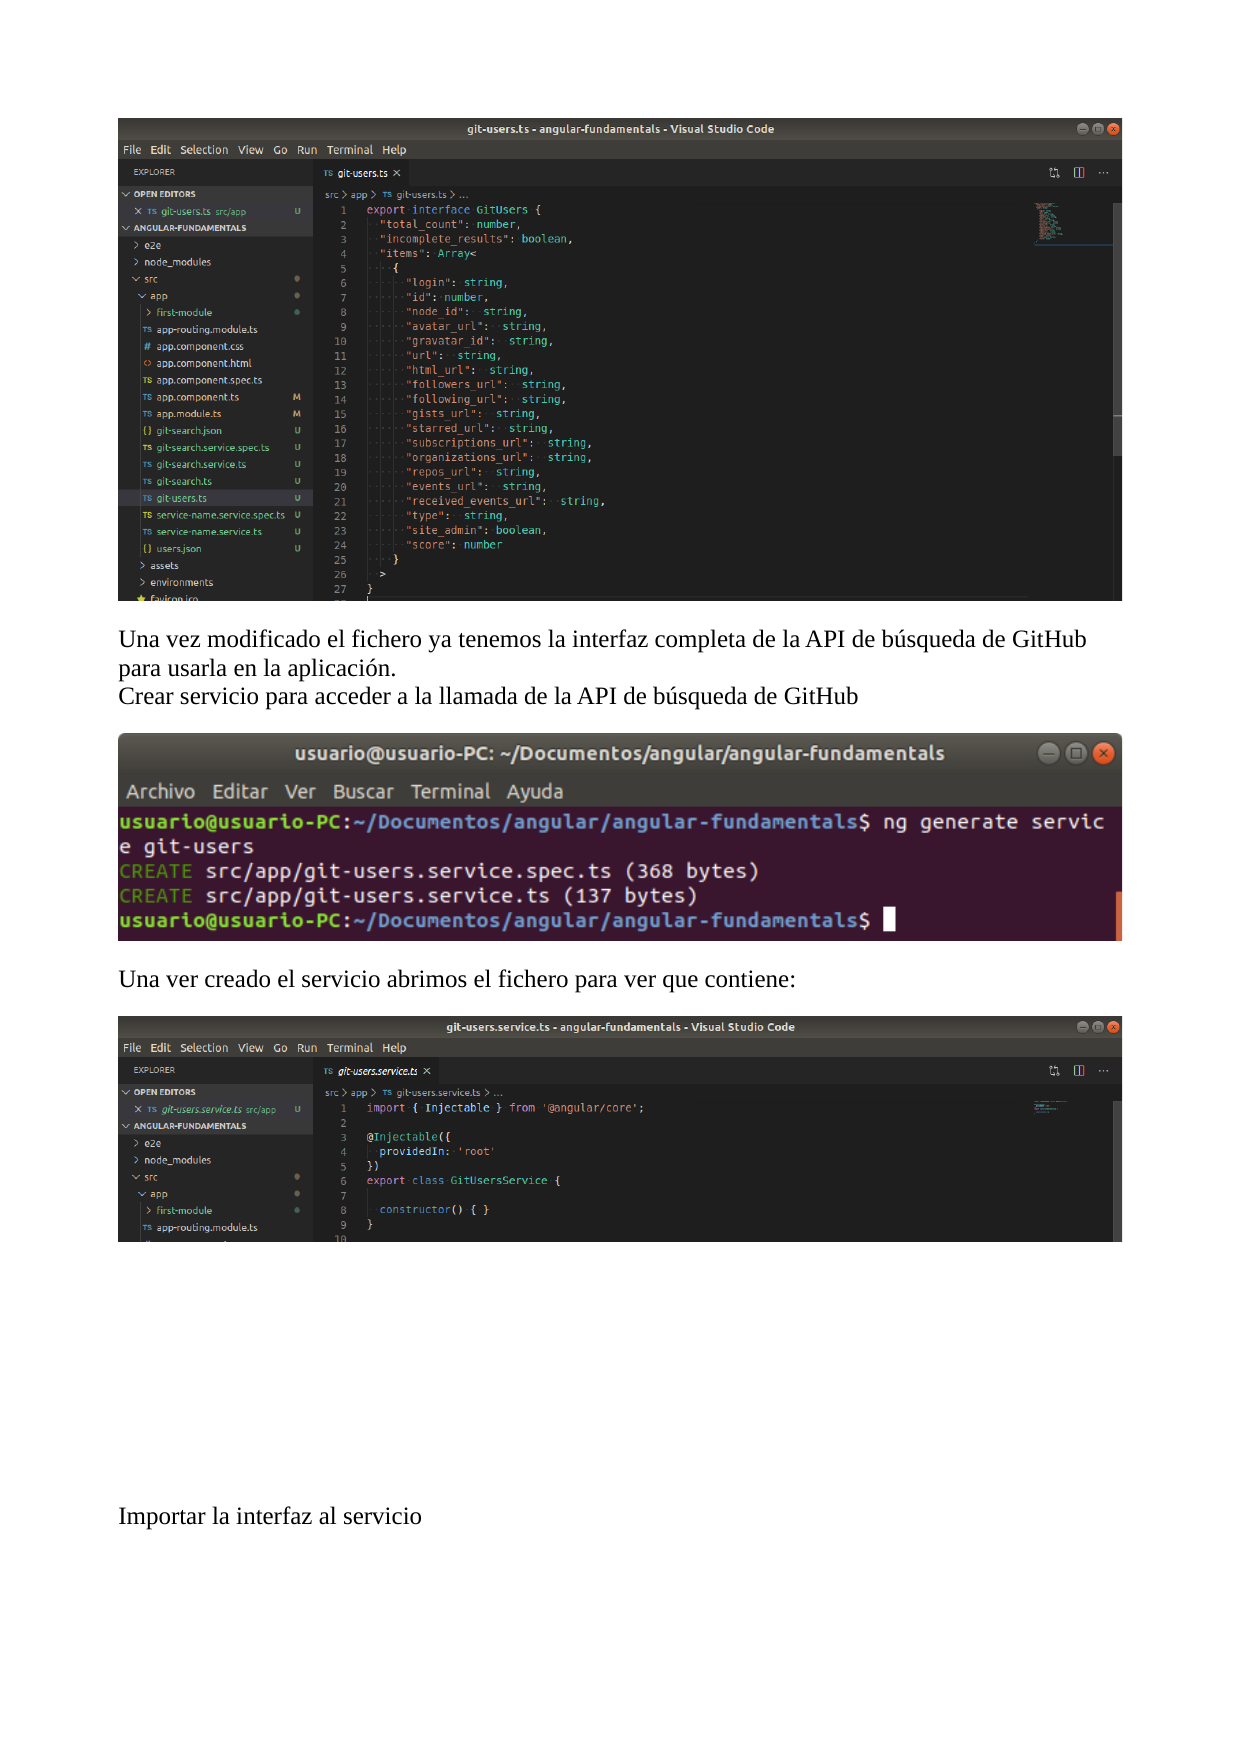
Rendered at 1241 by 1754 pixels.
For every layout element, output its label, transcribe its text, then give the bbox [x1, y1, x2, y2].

text Crear servicio para acceder a la llamada de la API de búsqueda de GitHub [118, 681, 1122, 710]
text Una vez modificado el fichero ya tenemos la interfaz completa de la API de búsqueda de GitHub para usarla en la aplicación. [118, 624, 1122, 681]
picture [118, 733, 1123, 941]
picture [118, 118, 1123, 601]
picture [118, 1016, 1123, 1242]
text Importar la interfaz al servicio [118, 1501, 1122, 1530]
text Una ver creado el servicio abrimos el fichero para ver que contiene: [118, 964, 1122, 993]
